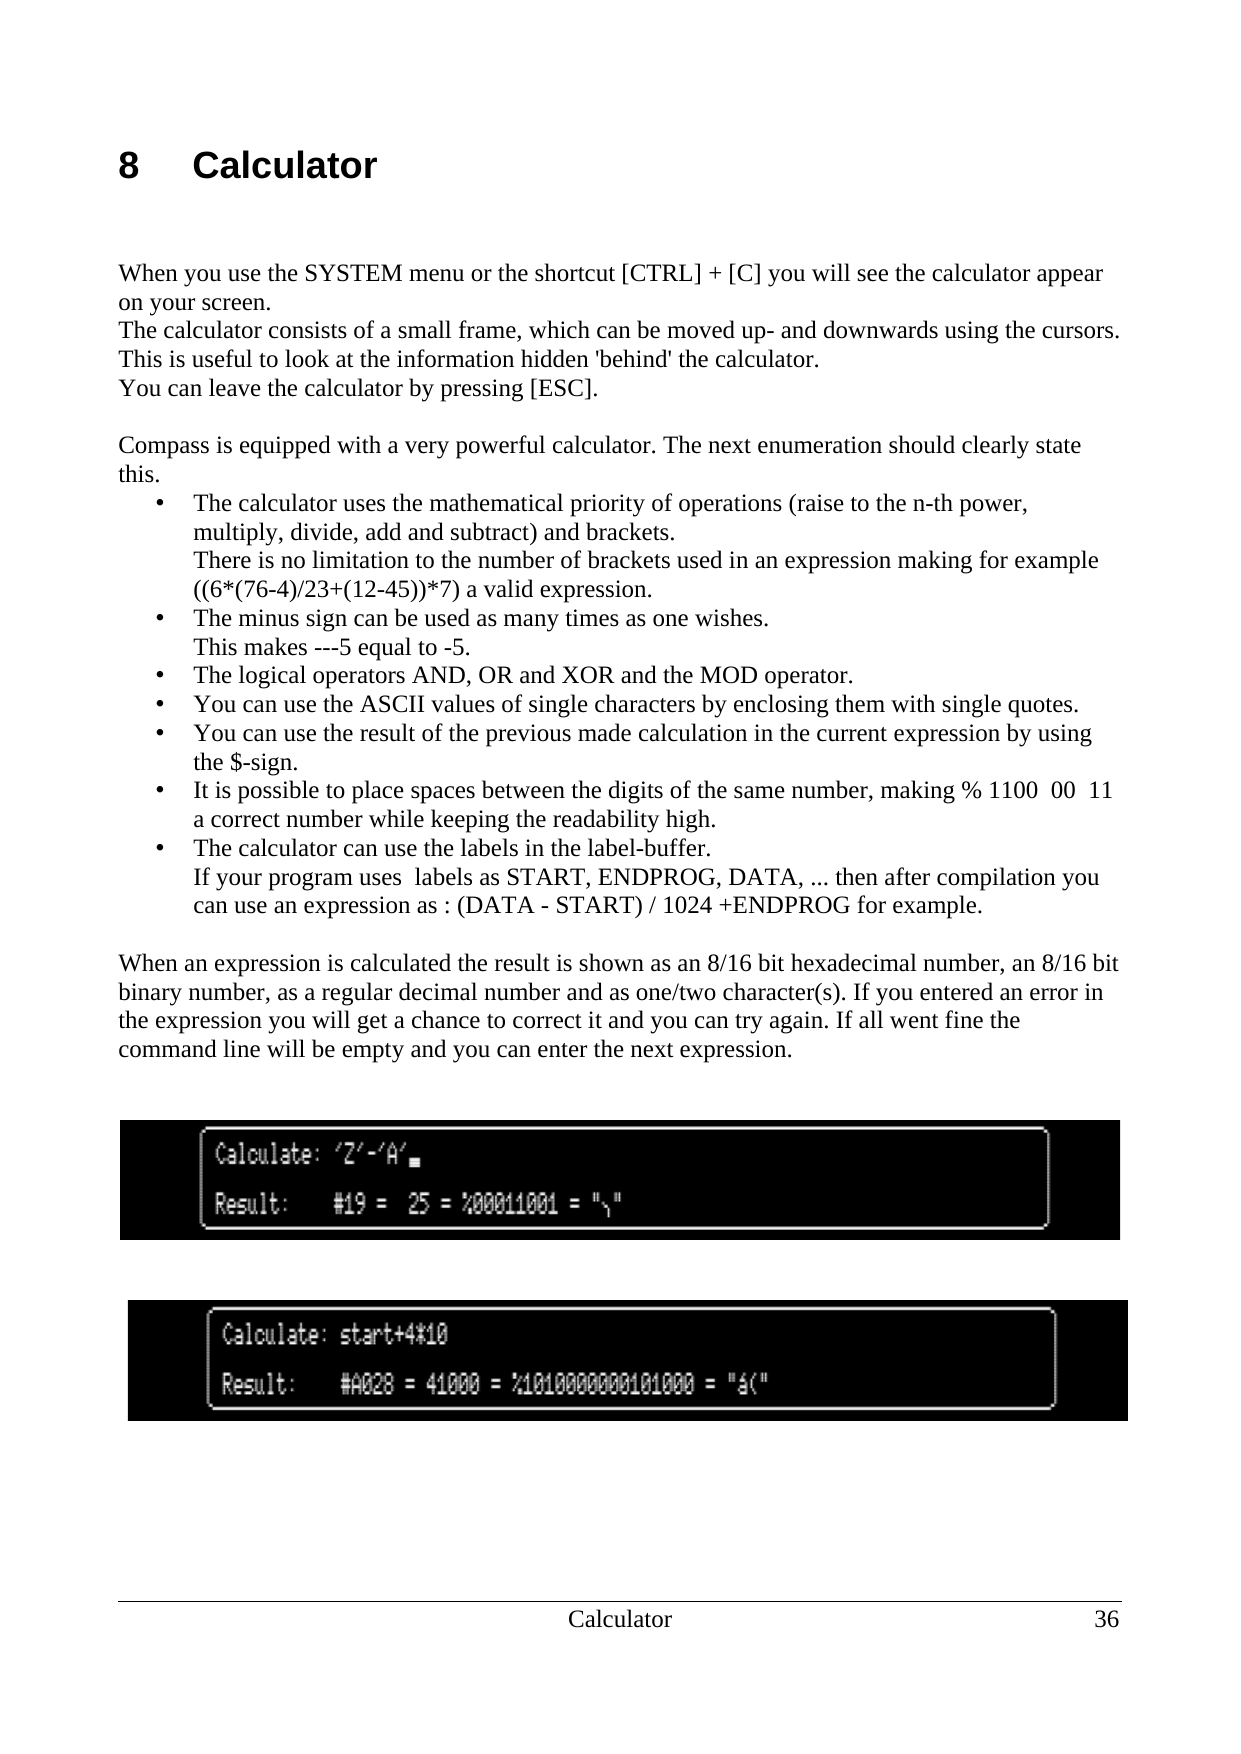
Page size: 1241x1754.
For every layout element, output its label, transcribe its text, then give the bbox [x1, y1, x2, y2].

text You can leave the calculator by pressing [ESC]. [118, 373, 1122, 402]
text When an expression is calculated the result is shown as an 8/16 bit hexadecimal number, an 8/16 bit binary number, as a regular decimal number and as one/two character(s). If you entered an error in the expression you will get a chance to correct it and you can try again. If all went fine the command line will be empty and you can enter the next expression. [118, 948, 1122, 1063]
list It is possible to place spaces between the digits of the same number, making % 1100 00 11 a correct number while keeping the readability high. [156, 776, 1122, 833]
list The calculator can use the labels in the label-buffer. If your program uses labels as START, ENDPROG, DATA, ... then after compilation you can use an expression as : (DATA - START) / 1024 +ENDPROG for example. [156, 833, 1122, 919]
text Compass is equipped with a very powerful calculator. The next enumeration should clearly state this. [118, 431, 1122, 488]
list The calculator uses the mathematical priority of operations (raise to the n-th power, multiply, divide, add and subtract) and brackets. There is no limitation to the number of brackets used in an expression making for example ((6*(76-4)/23+(12-45))*7) a valid expression. [156, 488, 1122, 603]
list The minus sign can be used as many times as one wishes. This makes ---5 equal to -5. [156, 603, 1122, 661]
text When you use the SYSTEM menu or the shortcut [CTRL] + [C] you will see the calculator appear on your screen. [118, 258, 1122, 316]
text The calculator consists of a small frame, which can be moved up- and downwards using the cursors. This is useful to look at the information hidden 'behind' the calculator. [118, 316, 1122, 373]
picture [120, 1120, 1121, 1240]
picture [127, 1300, 1128, 1421]
list You can use the ASCII values of single characters by enclosing them with single quotes. [156, 689, 1122, 718]
list The logical operators AND, OR and XOR and the MOD operator. [156, 661, 1122, 689]
subtitle Calculator [118, 143, 1122, 187]
list You can use the result of the previous made calculation in the current expression by using the $-sign. [156, 718, 1122, 776]
